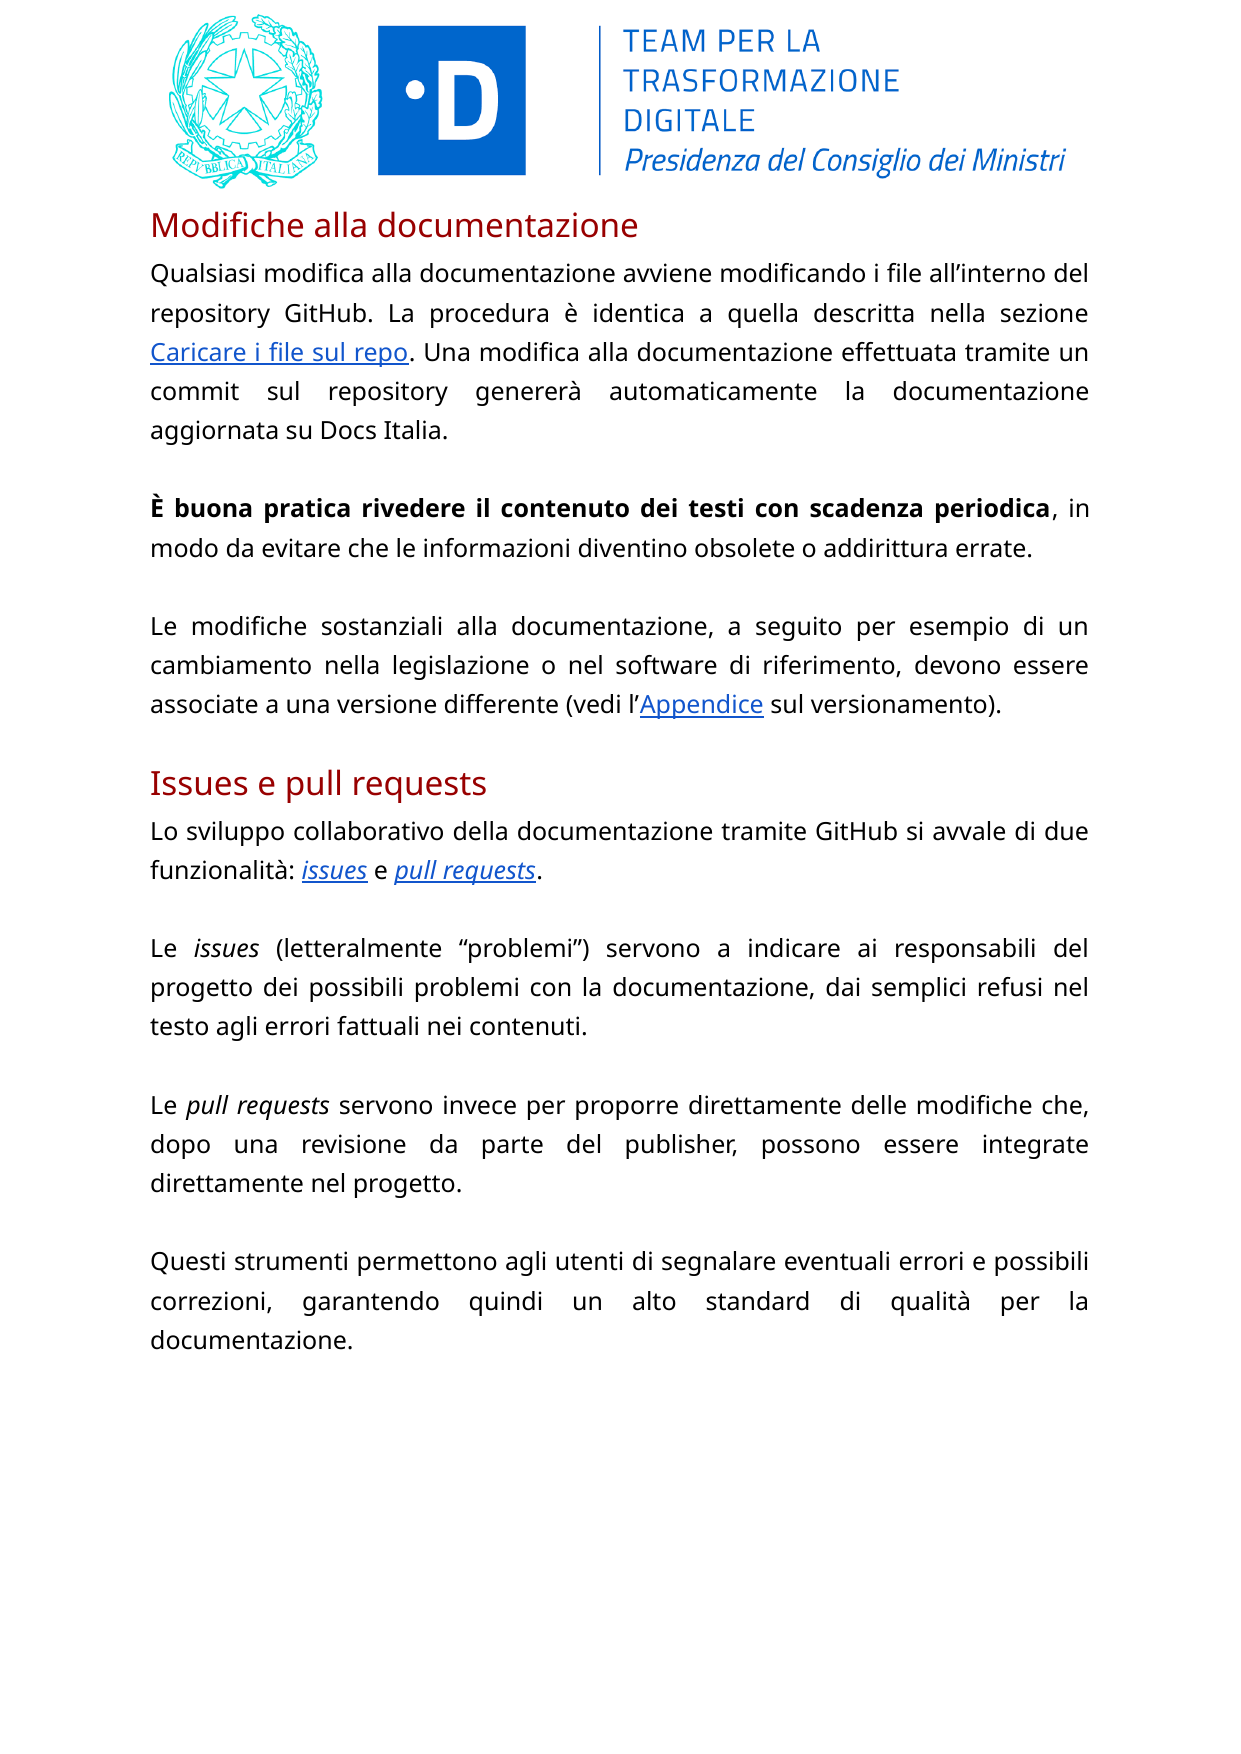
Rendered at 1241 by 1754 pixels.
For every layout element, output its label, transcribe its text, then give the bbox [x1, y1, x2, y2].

text Qualsiasi modifica alla documentazione avviene modificando i file all’interno del repository GitHub. La procedura è identica a quella descritta nella sezione Caricare i file sul repo. Una modifica alla documentazione effettuata tramite un commit sul repository genererà automaticamente la documentazione aggiornata su Docs Italia. [150, 256, 1090, 447]
text Le modifiche sostanziali alla documentazione, a seguito per esempio di un cambiamento nella legislazione o nel software di riferimento, devono essere associate a una versione differente (vedi l’Appendice sul versionamento). [150, 608, 1090, 721]
picture [150, 0, 1091, 203]
text Lo sviluppo collaborativo della documentazione tramite GitHub si avvale di due funzionalità: issues e pull requests. [150, 813, 1090, 886]
text Questi strumenti permettono agli utenti di segnalare eventuali errori e possibili correzioni, garantendo quindi un alto standard di qualità per la documentazione. [150, 1244, 1090, 1356]
text È buona pratica rivedere il contenuto dei testi con scadenza periodica, in modo da evitare che le informazioni diventino obsolete o addirittura errate. [150, 491, 1090, 564]
text Le pull requests servono invece per proporre direttamente delle modifiche che, dopo una revisione da parte del publisher, possono essere integrate direttamente nel progetto. [150, 1087, 1090, 1200]
subtitle Modifiche alla documentazione [150, 203, 1090, 248]
subtitle Issues e pull requests [150, 759, 1090, 805]
text Le issues (letteralmente “problemi”) servono a indicare ai responsabili del progetto dei possibili problemi con la documentazione, dai semplici refusi nel testo agli errori fattuali nei contenuti. [150, 931, 1090, 1043]
